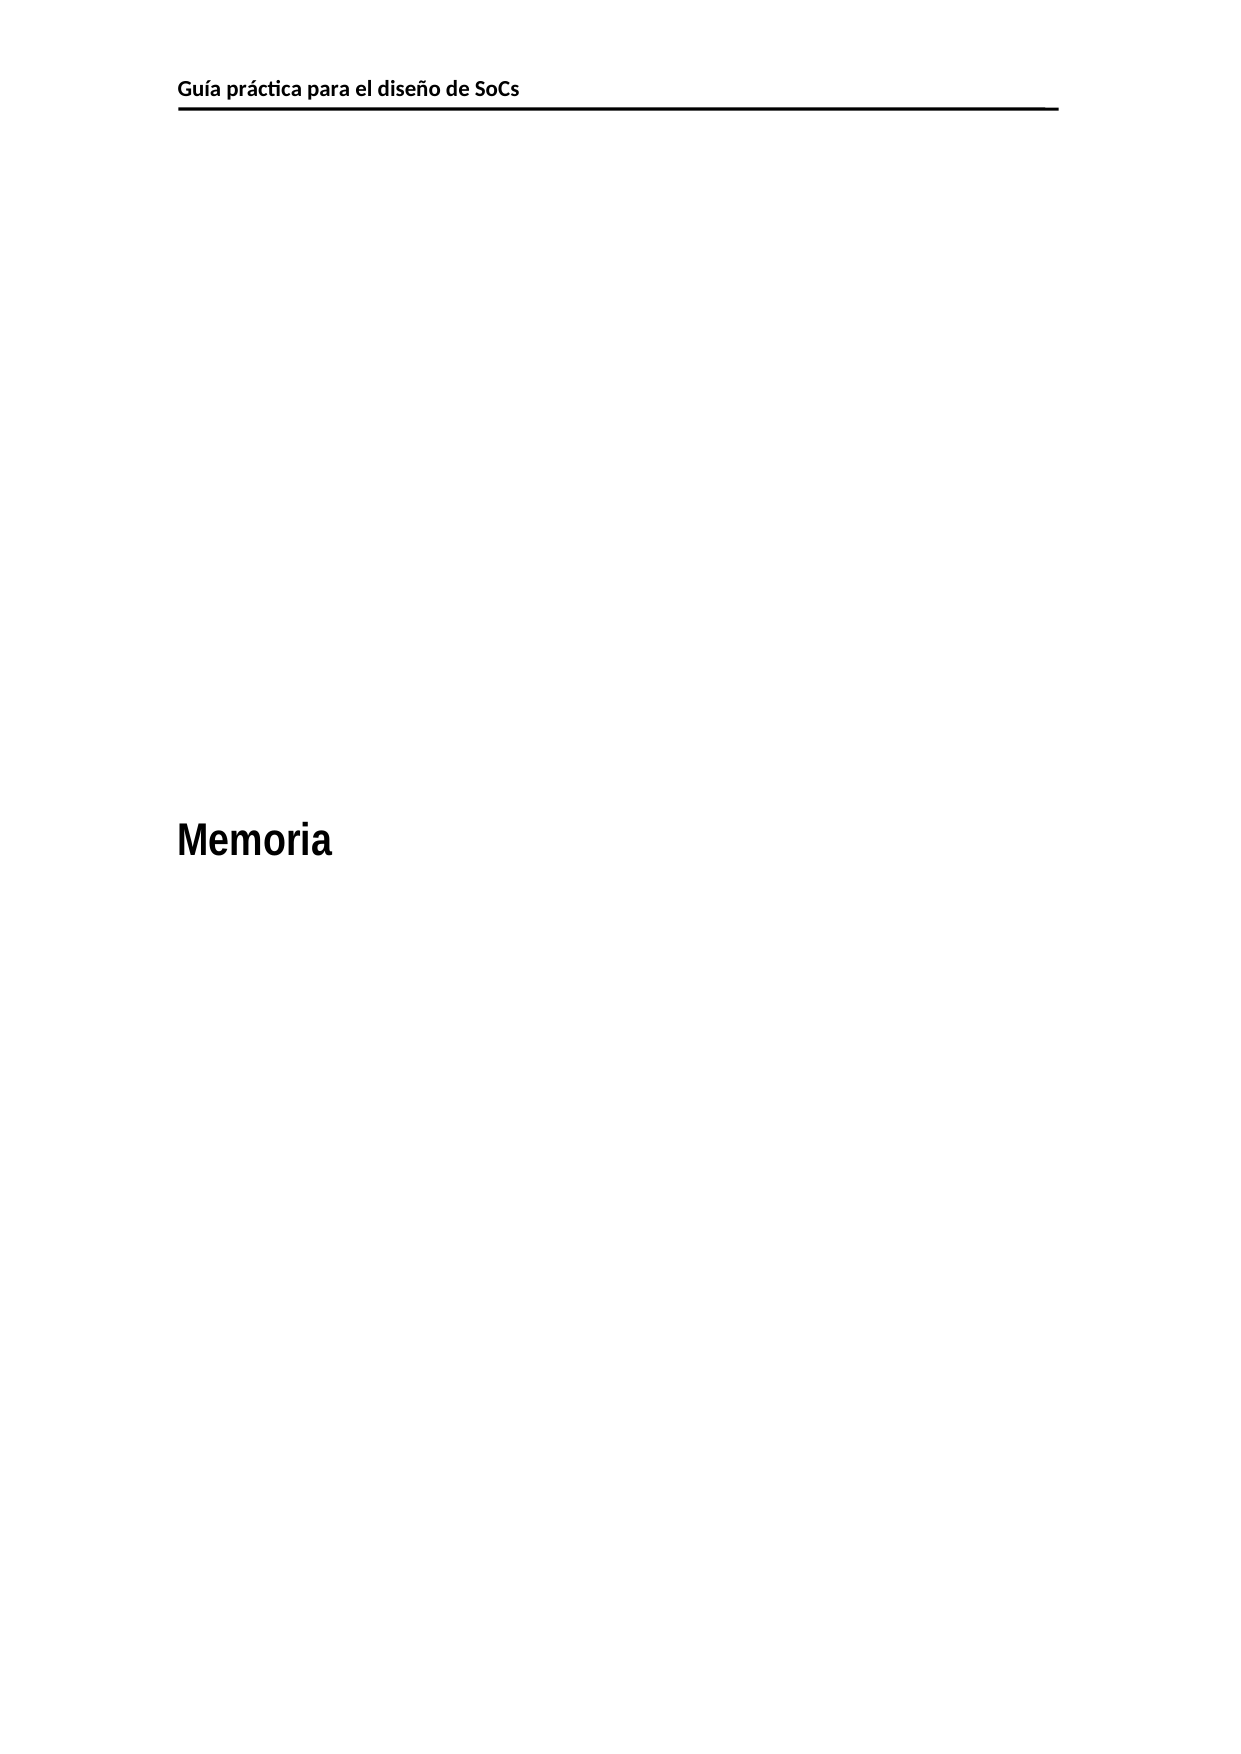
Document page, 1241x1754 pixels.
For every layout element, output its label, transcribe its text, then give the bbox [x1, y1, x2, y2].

subtitle Memoria [177, 812, 1063, 865]
